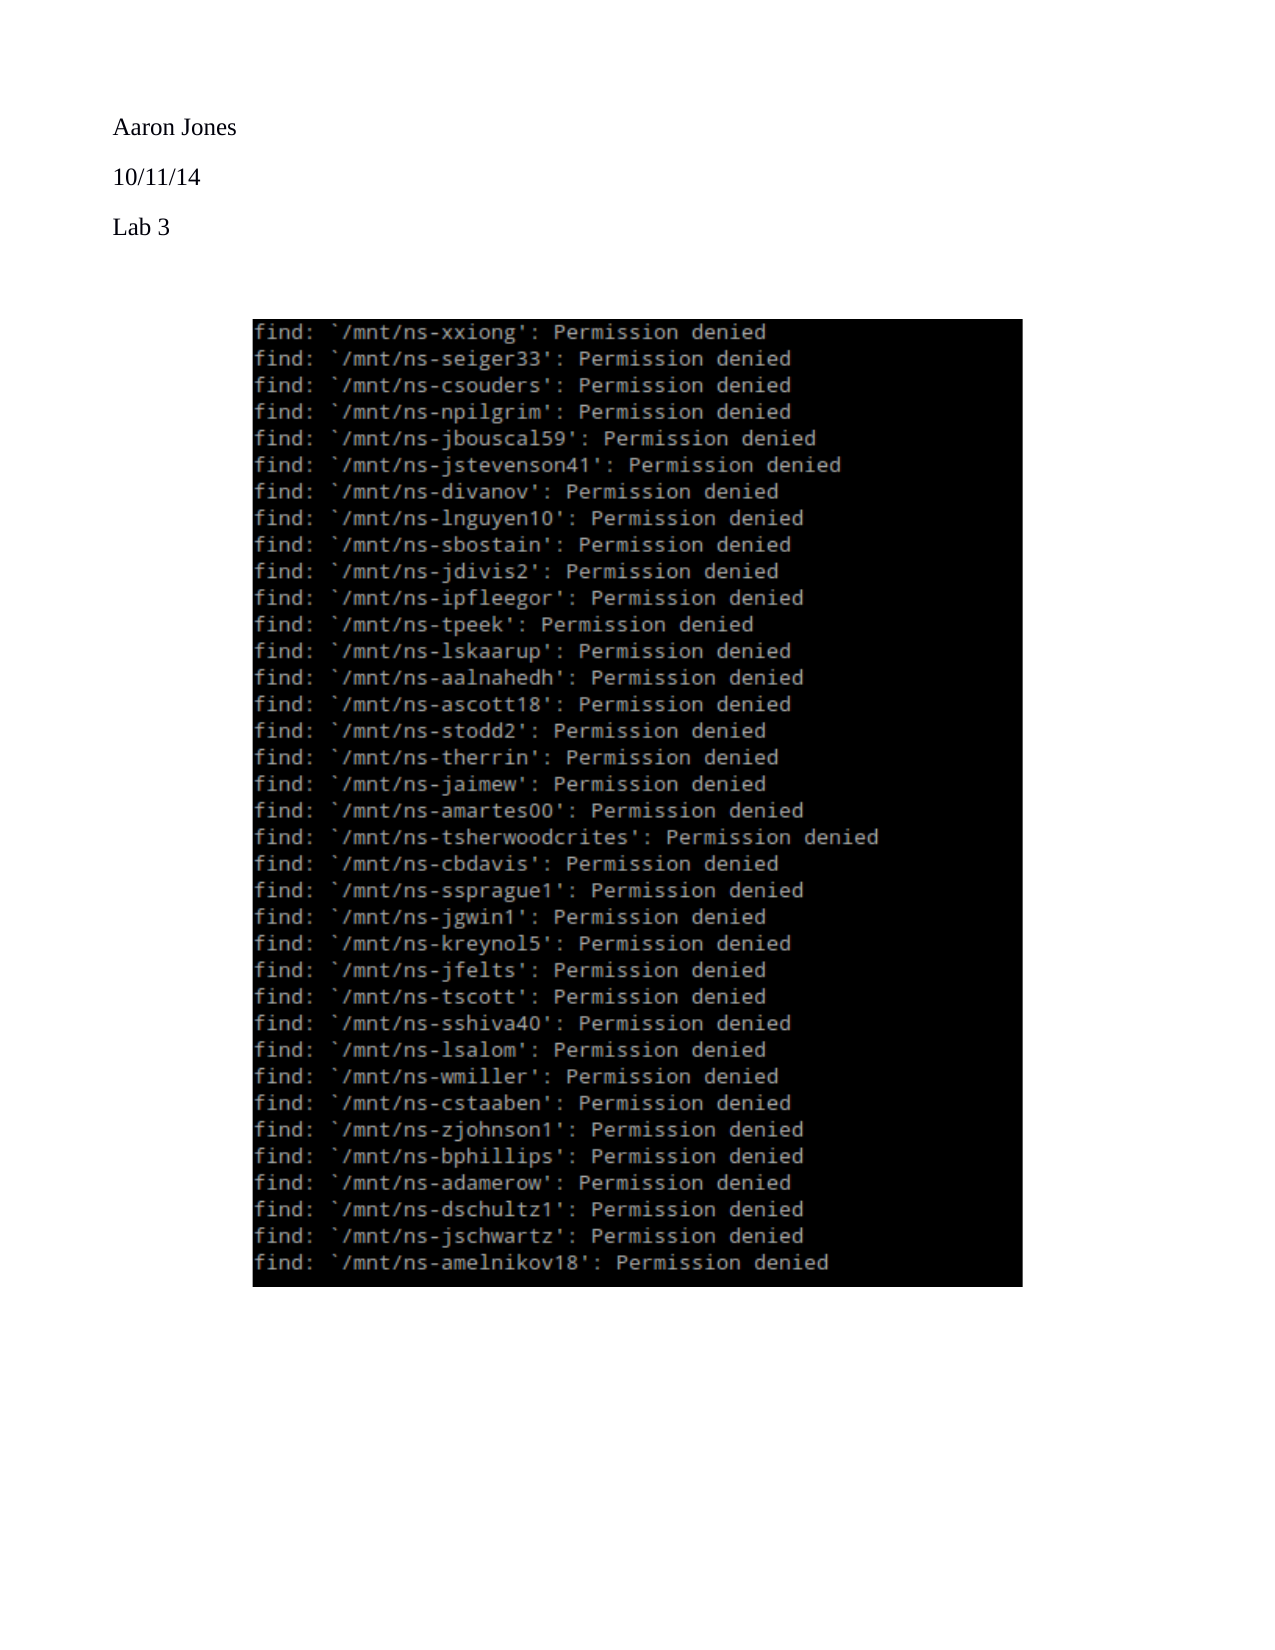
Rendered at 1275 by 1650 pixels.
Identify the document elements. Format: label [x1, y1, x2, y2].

picture [252, 319, 1023, 1287]
